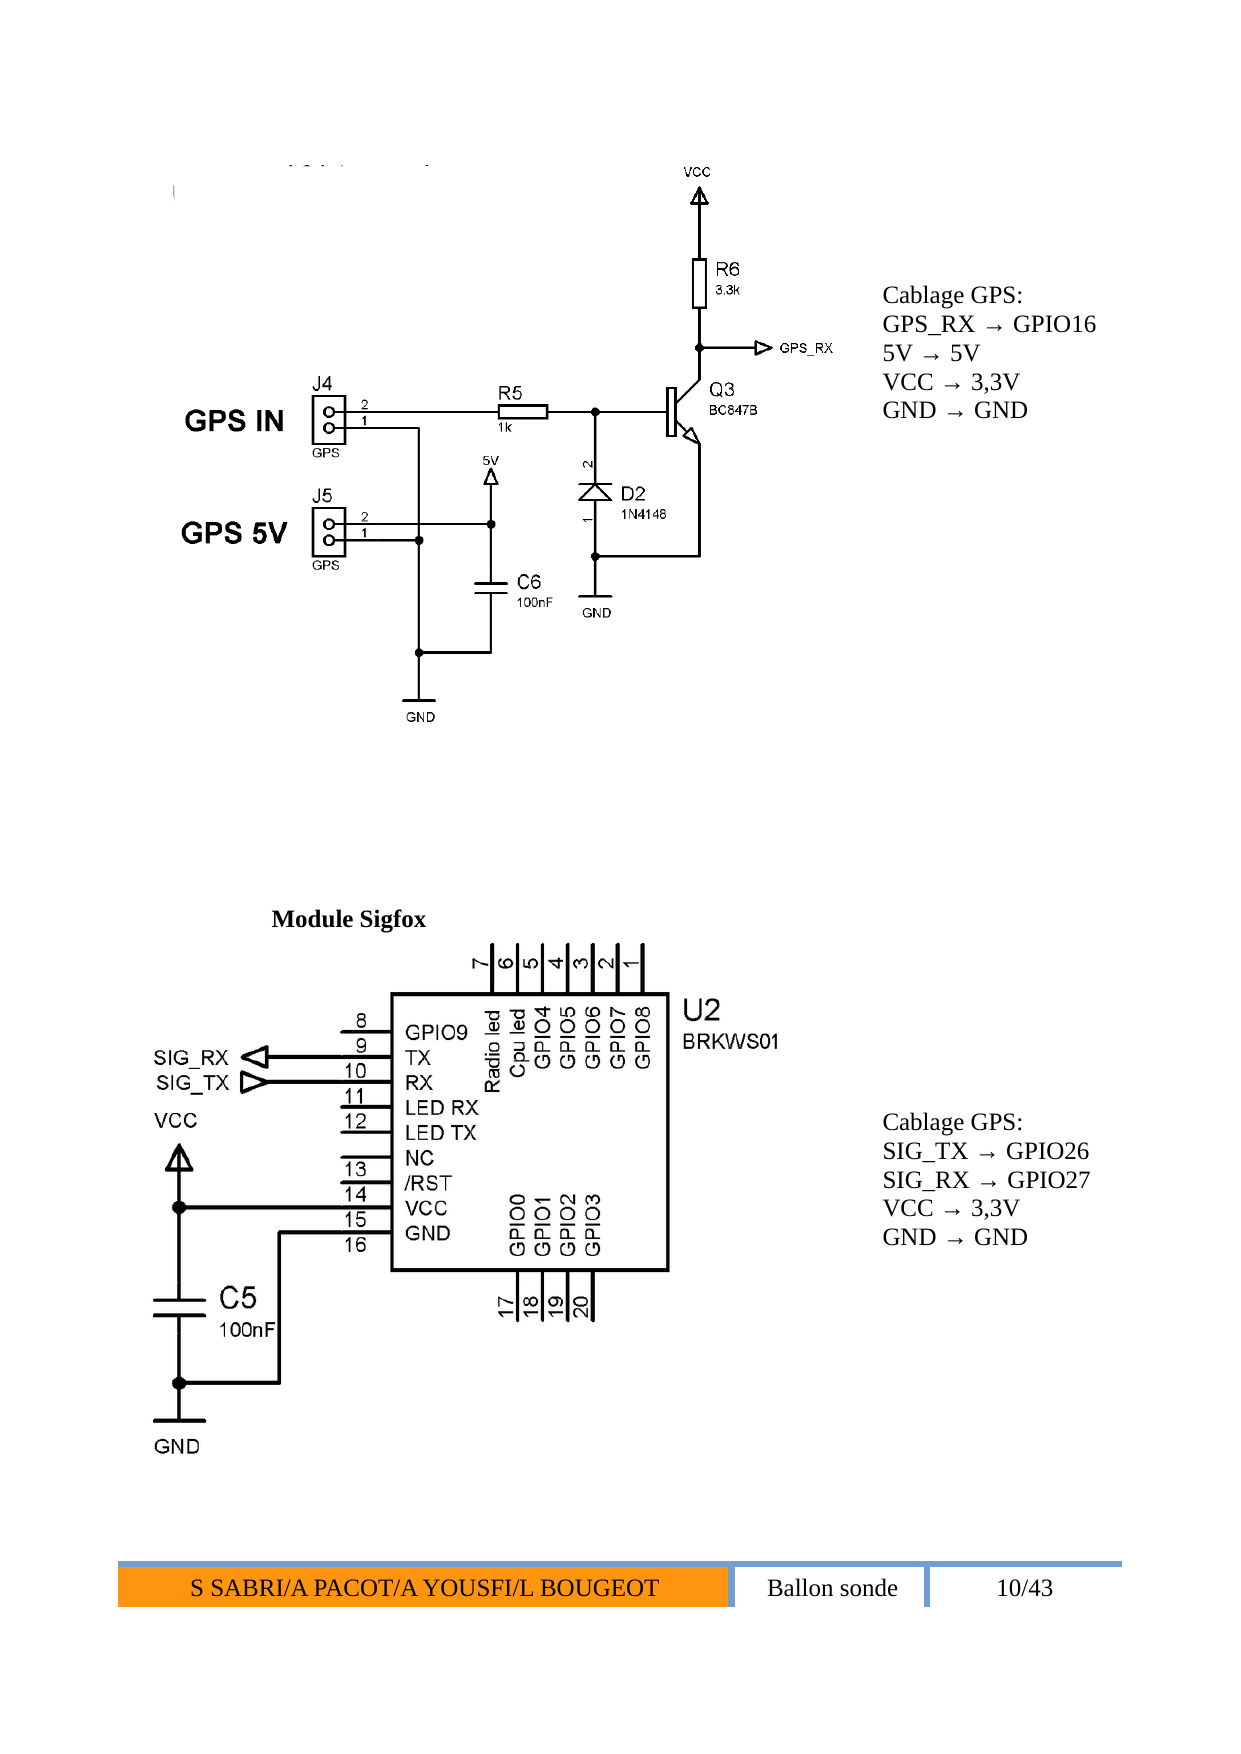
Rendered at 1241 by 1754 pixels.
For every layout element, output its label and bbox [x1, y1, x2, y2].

picture [173, 165, 847, 723]
picture [146, 936, 790, 1459]
